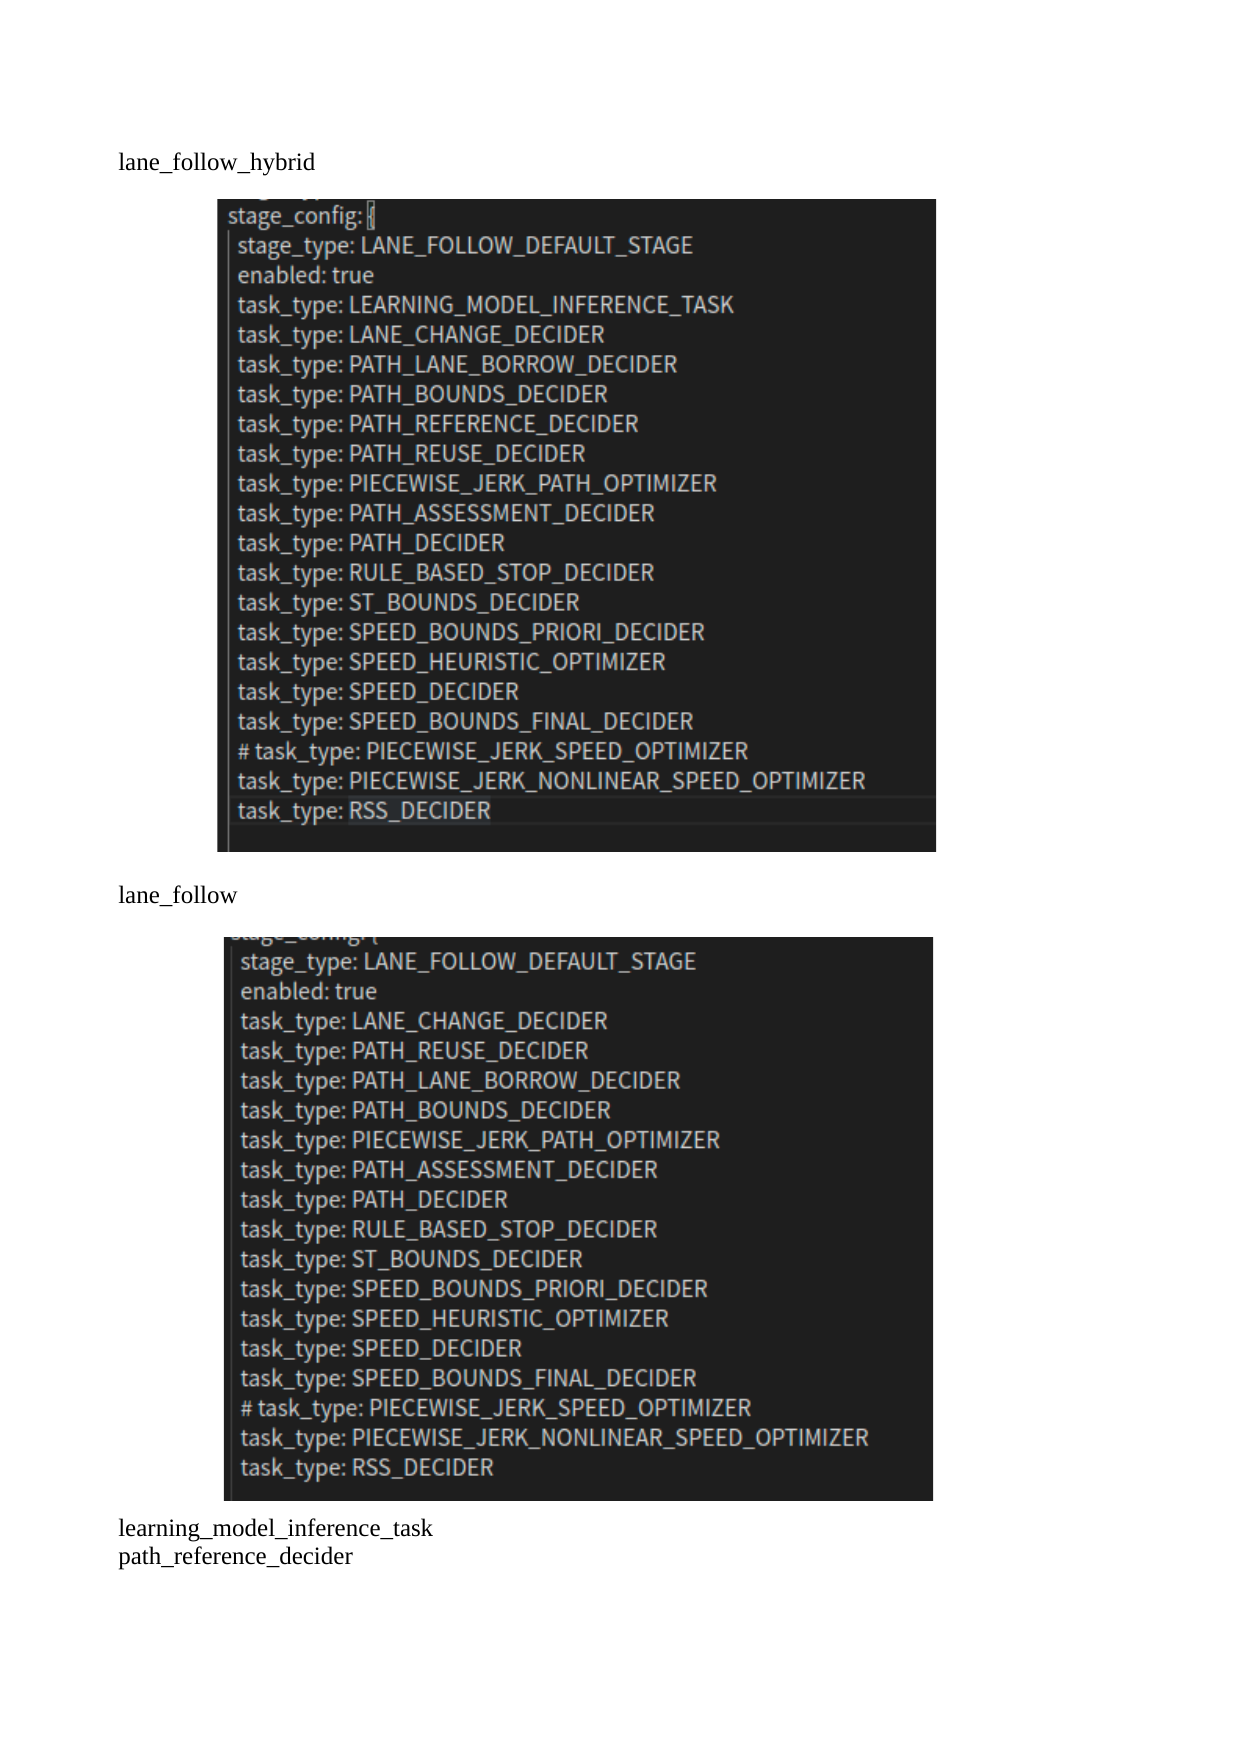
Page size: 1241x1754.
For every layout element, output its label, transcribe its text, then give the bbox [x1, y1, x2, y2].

text lane_follow [118, 880, 1122, 909]
picture [223, 937, 934, 1501]
text lane_follow_hybrid [118, 147, 1122, 176]
text learning_model_inference_task [118, 1513, 1122, 1541]
picture [217, 199, 937, 852]
text path_reference_decider [118, 1541, 1122, 1570]
